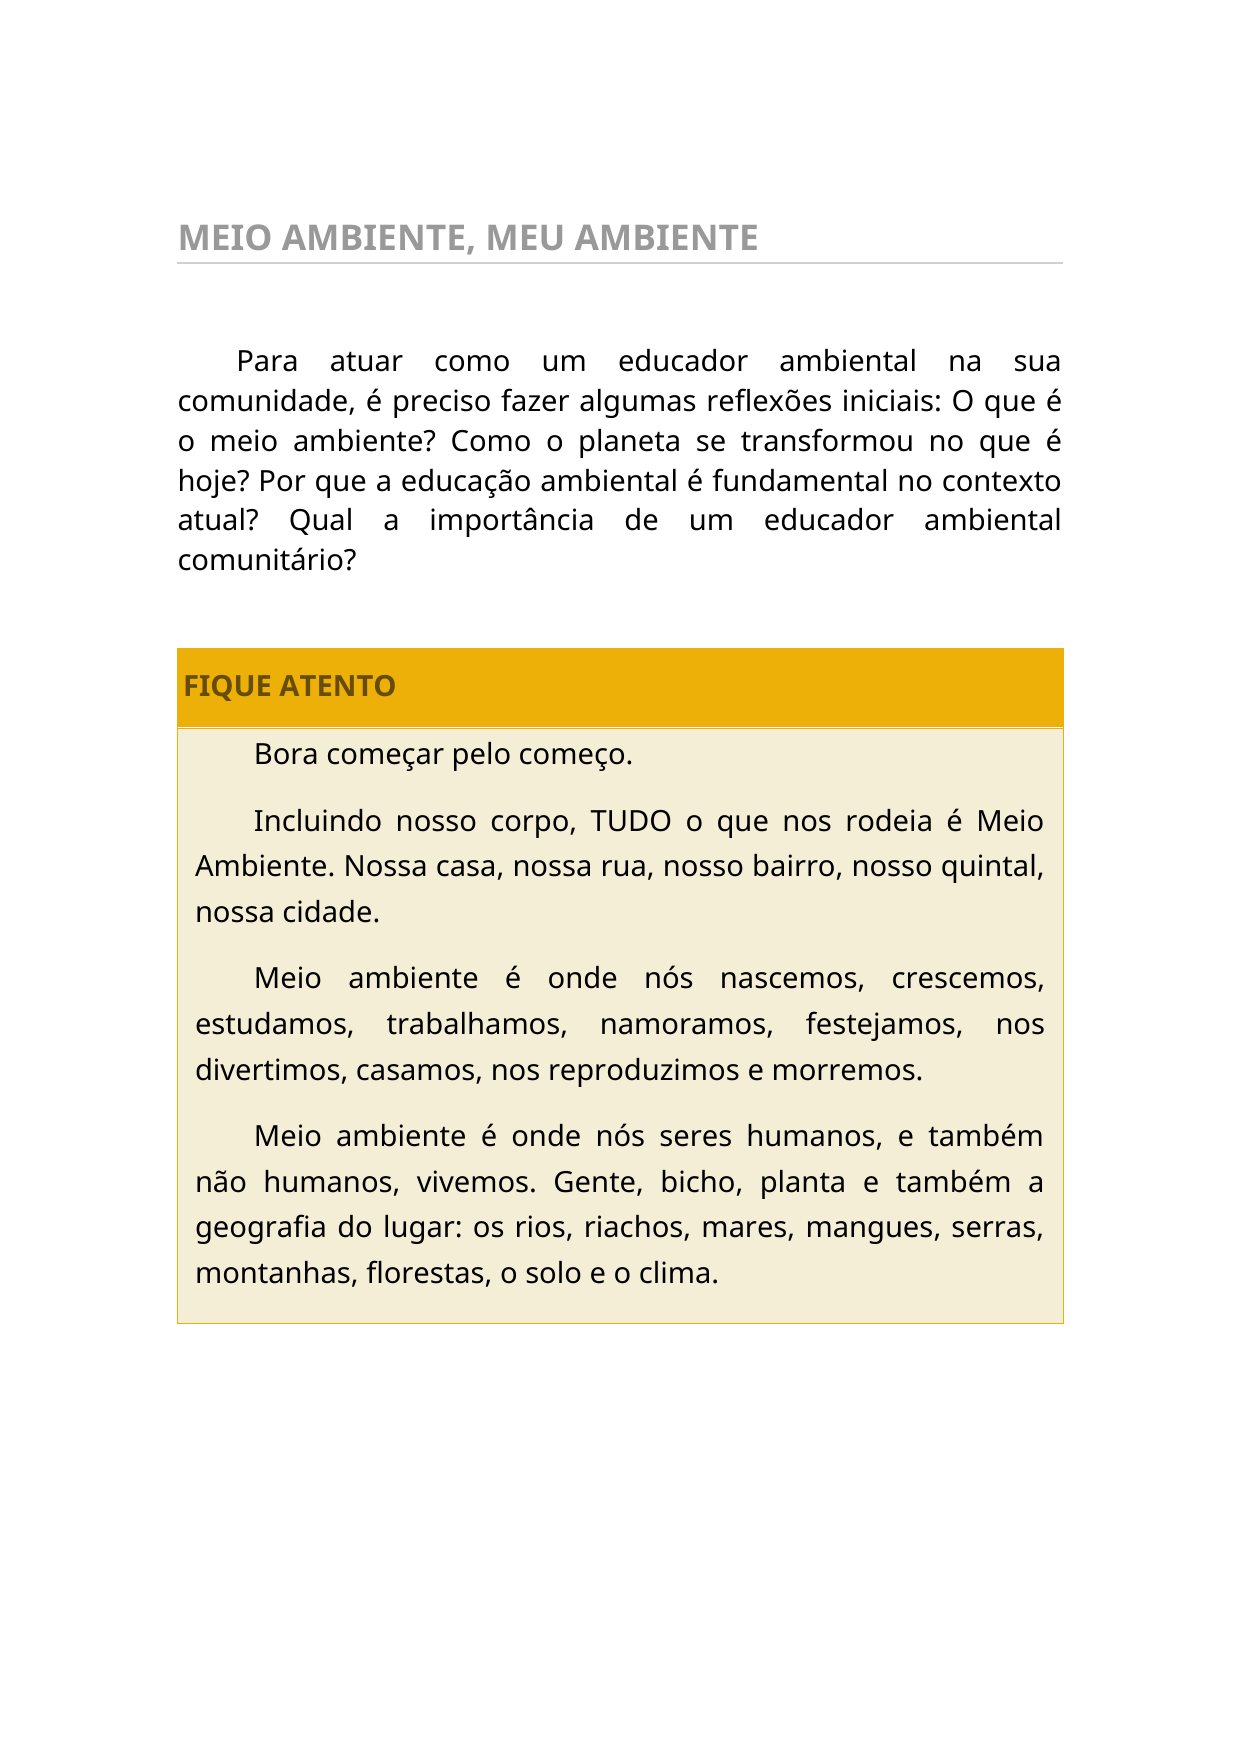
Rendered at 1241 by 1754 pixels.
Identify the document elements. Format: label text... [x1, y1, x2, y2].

table_header FIQUE ATENTO [178, 649, 1063, 727]
text Para atuar como um educador ambiental na sua comunidade, é preciso fazer algumas reflexões iniciais: O que é o meio ambiente? Como o planeta se transformou no que é hoje? Por que a educação ambiental é fundamental no contexto atual? Qual a importância de um educador ambiental comunitário? [177, 341, 1063, 579]
table_cell Bora começar pelo começo. Incluindo nosso corpo, TUDO o que nos rodeia é Meio Ambiente. Nossa casa, nossa rua, nosso bairro, nosso quintal, nossa cidade. Meio ambiente é onde nós nascemos, crescemos, estudamos, trabalhamos, namoramos, festejamos, nos divertimos, casamos, nos reproduzimos e morremos. Meio ambiente é onde nós seres humanos, e também não humanos, vivemos. Gente, bicho, planta e também a geografia do lugar: os rios, riachos, mares, mangues, serras, montanhas, florestas, o solo e o clima. [178, 729, 1063, 1323]
subtitle MEIO AMBIENTE, MEU AMBIENTE [177, 212, 1063, 262]
